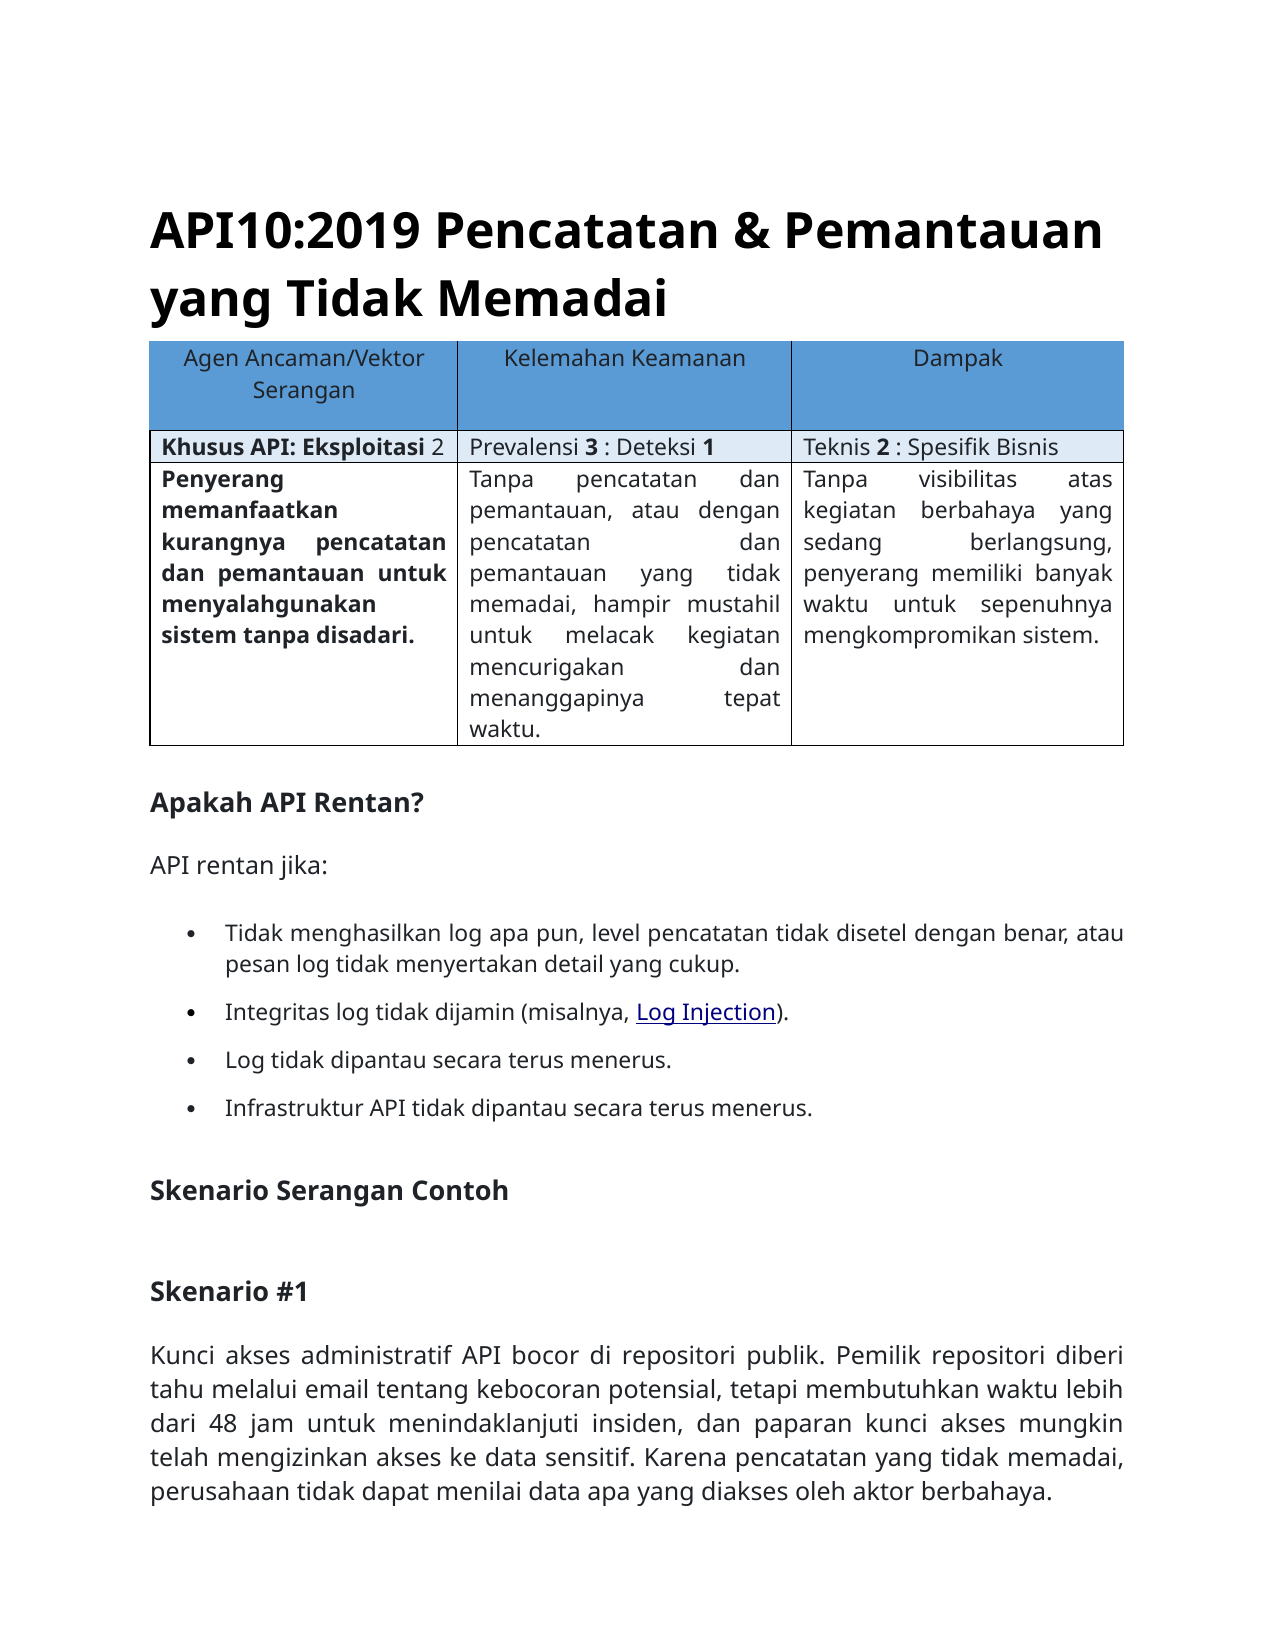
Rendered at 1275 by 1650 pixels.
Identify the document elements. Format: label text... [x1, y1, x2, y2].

table_header Dampak [792, 343, 1123, 430]
table_cell Tanpa visibilitas atas kegiatan berbahaya yang sedang berlangsung, penyerang memiliki banyak waktu untuk sepenuhnya mengkompromikan sistem. [792, 463, 1123, 744]
table_cell Penyerang memanfaatkan kurangnya pencatatan dan pemantauan untuk menyalahgunakan sistem tanpa disadari. [151, 463, 457, 744]
list Integritas log tidak dijamin (misalnya, Log Injection). [187, 996, 1125, 1027]
table_cell Tanpa pencatatan dan pemantauan, atau dengan pencatatan dan pemantauan yang tidak memadai, hampir mustahil untuk melacak kegiatan mencurigakan dan menanggapinya tepat waktu. [458, 463, 791, 744]
table_header Kelemahan Keamanan [458, 343, 791, 430]
list Infrastruktur API tidak dipantau secara terus menerus. [187, 1092, 1125, 1123]
list Log tidak dipantau secara terus menerus. [187, 1044, 1125, 1075]
subtitle Apakah API Rentan? [150, 783, 1125, 820]
text API rentan jika: [150, 847, 1125, 881]
table_header Agen Ancaman/Vektor Serangan [151, 343, 457, 430]
list Tidak menghasilkan log apa pun, level pencatatan tidak disetel dengan benar, atau pesan log tidak menyertakan detail yang cukup. [187, 917, 1125, 979]
text Kunci akses administratif API bocor di repositori publik. Pemilik repositori diberi tahu melalui email tentang kebocoran potensial, tetapi membutuhkan waktu lebih dari 48 jam untuk menindaklanjuti insiden, dan paparan kunci akses mungkin telah mengizinkan akses ke data sensitif. Karena pencatatan yang tidak memadai, perusahaan tidak dapat menilai data apa yang diakses oleh aktor berbahaya. [150, 1337, 1125, 1508]
subtitle Skenario Serangan Contoh [150, 1171, 1125, 1208]
table_cell Khusus API: Eksploitasi 2 [151, 431, 457, 462]
subtitle Skenario #1 [150, 1273, 1125, 1310]
table_cell Teknis 2 : Spesifik Bisnis [792, 431, 1123, 462]
table_cell Prevalensi 3 : Deteksi 1 [458, 431, 791, 462]
subtitle API10:2019 Pencatatan & Pemantauan yang Tidak Memadai [150, 195, 1125, 331]
